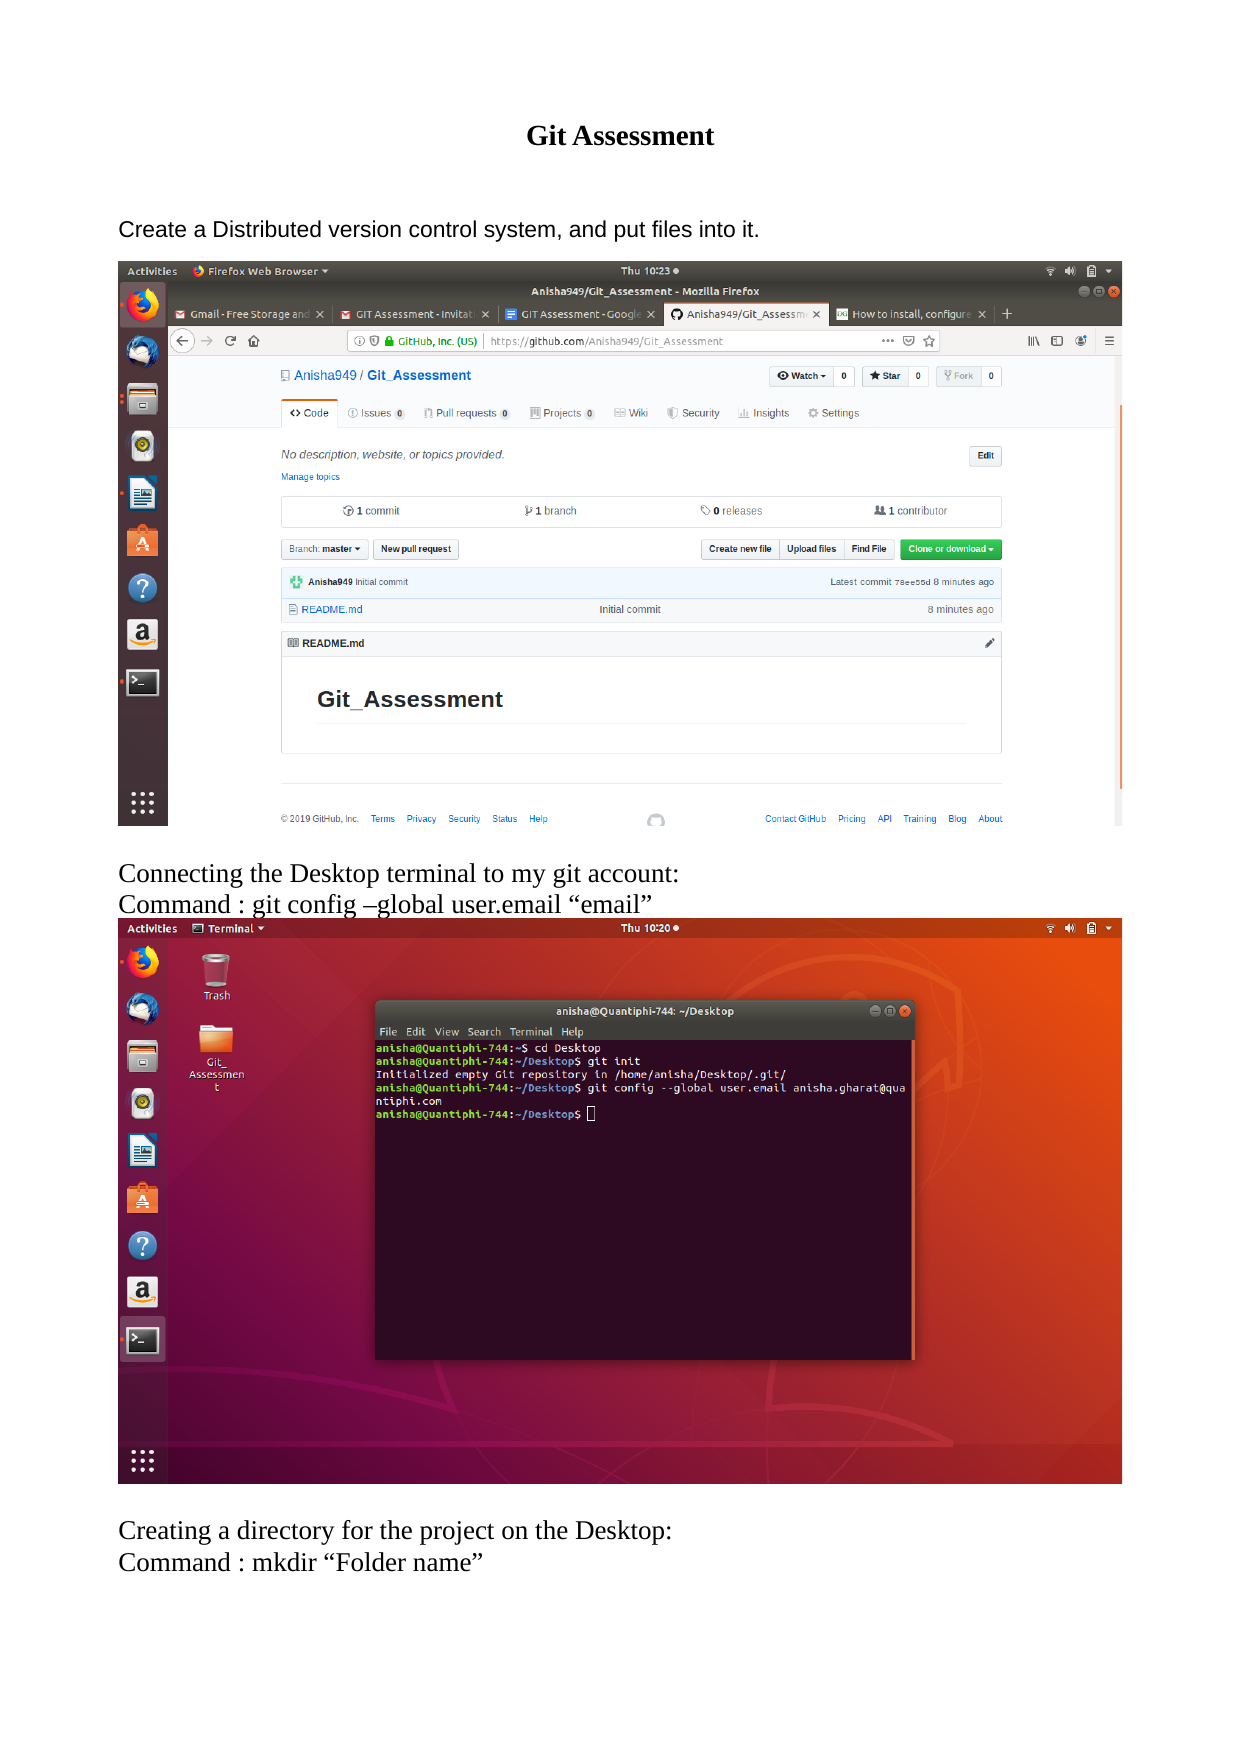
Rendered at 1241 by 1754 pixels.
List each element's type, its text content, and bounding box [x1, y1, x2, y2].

picture [118, 918, 1123, 1484]
text Create a Distributed version control system, and put files into it. [118, 216, 1122, 243]
text Git Assessment [118, 118, 1122, 152]
text Command : mkdir “Folder name” [118, 1546, 1122, 1577]
text Command : git config –global user.email “email” [118, 888, 1122, 918]
text Creating a directory for the project on the Desktop: [118, 1514, 1122, 1546]
picture [118, 261, 1123, 826]
text Connecting the Desktop terminal to my git account: [118, 857, 1122, 888]
